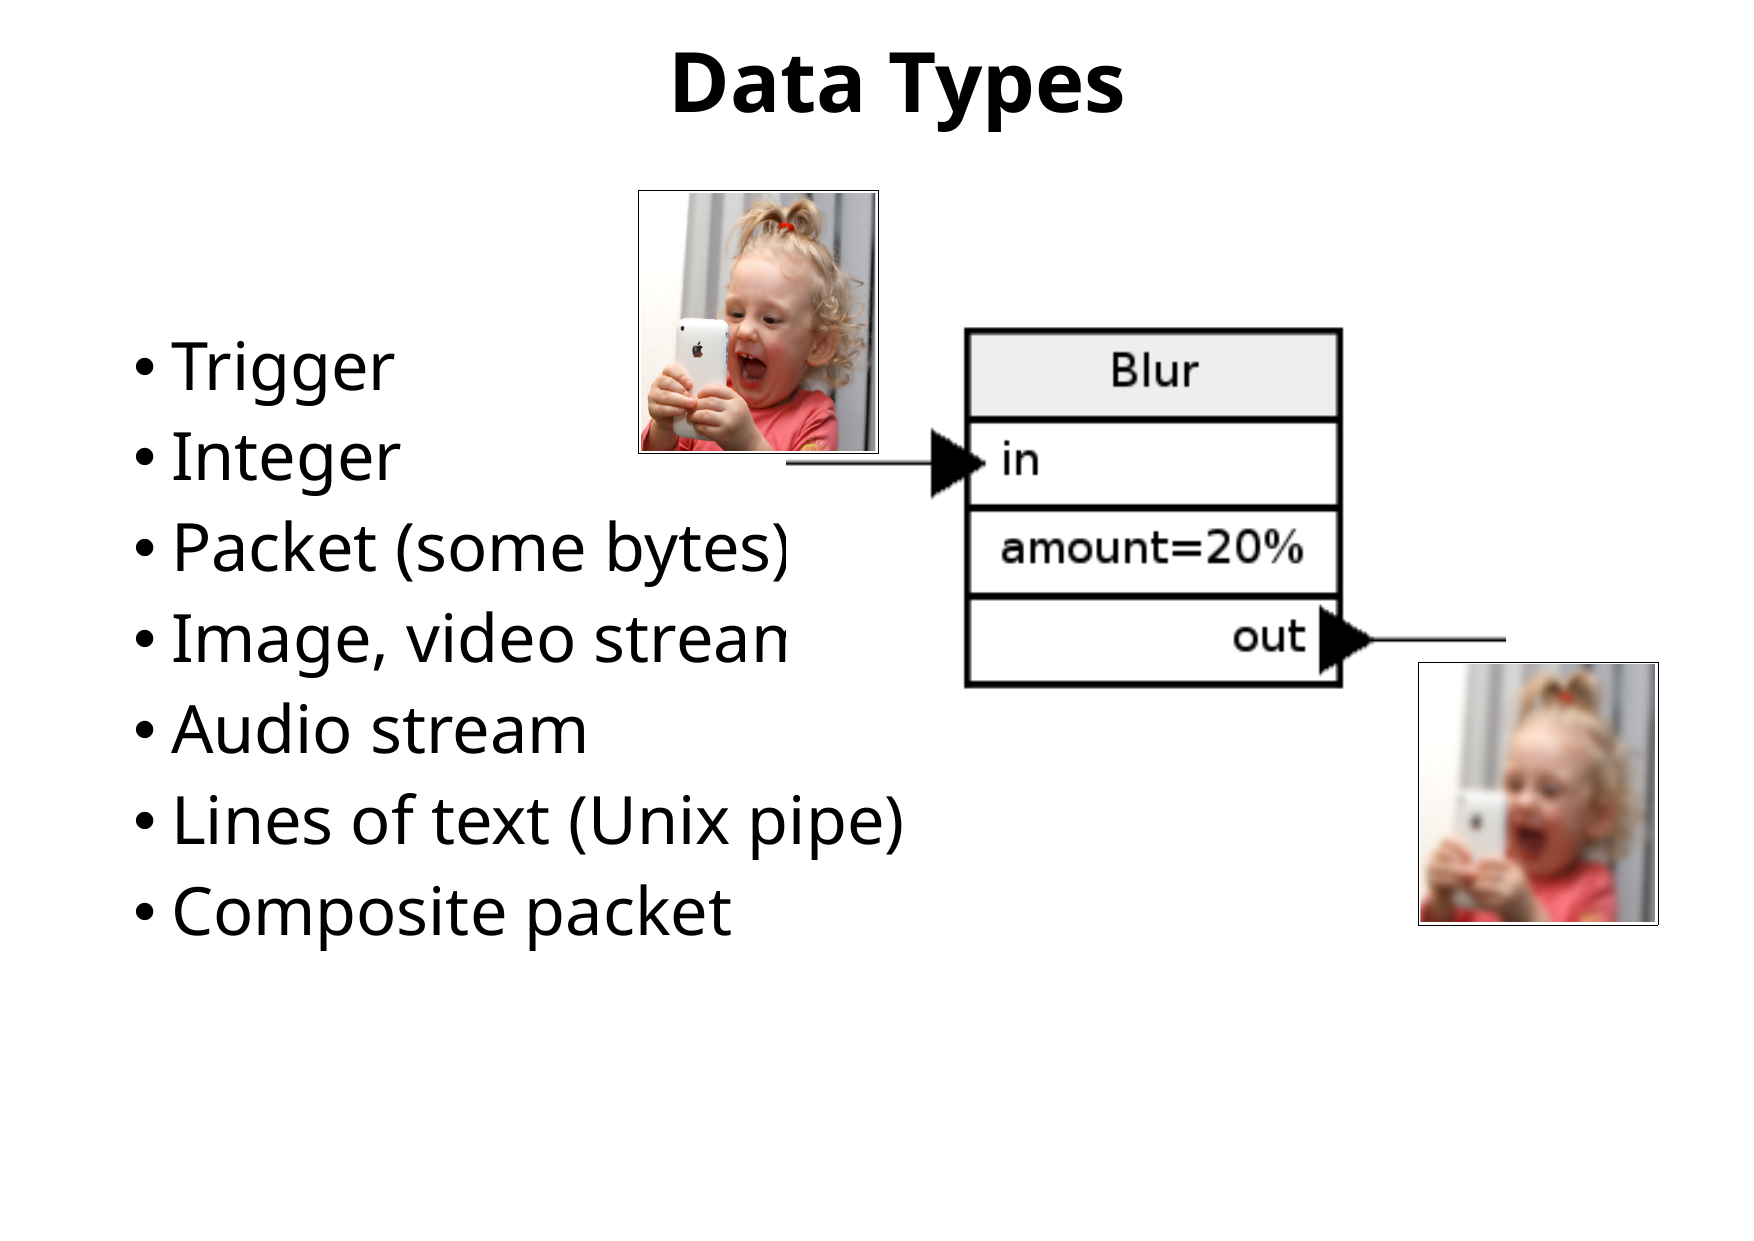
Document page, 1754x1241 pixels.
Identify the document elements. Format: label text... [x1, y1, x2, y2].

text Data Types [96, 23, 1699, 137]
list Trigger [133, 319, 638, 409]
list Image, video stream [1419, 663, 1658, 925]
list Image, video stream [1507, 591, 1699, 682]
picture [1420, 664, 1655, 922]
picture [786, 299, 1507, 716]
list [1507, 319, 1699, 409]
list Composite packet [133, 864, 1699, 954]
picture [641, 193, 876, 451]
list Packet (some bytes) [1507, 500, 1699, 591]
list Packet (some bytes) [133, 500, 786, 591]
list [1659, 773, 1699, 864]
list Lines of text (Unix pipe) [133, 773, 1417, 864]
list Audio stream [133, 682, 1417, 773]
list [1659, 682, 1699, 773]
list Image, video stream [133, 591, 786, 682]
list Integer [133, 409, 786, 500]
list [1507, 409, 1699, 500]
